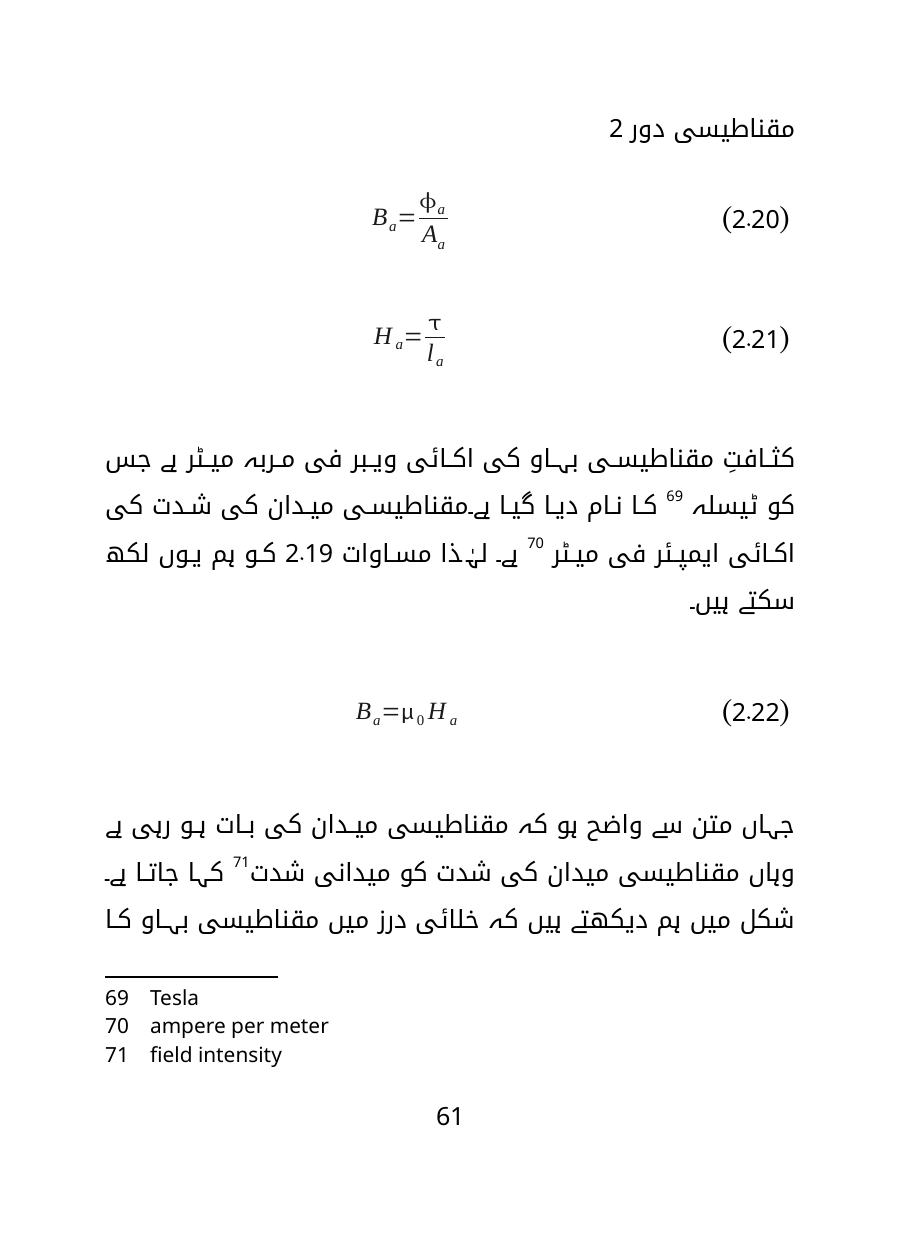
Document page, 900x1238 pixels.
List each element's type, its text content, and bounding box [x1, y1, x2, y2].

text کثافتِ مقناطیسی بہاو کی اکائی ویبر فی مربہ میٹر ہے جس کو ٹیسلہ کا نام دیا گیا ہے۔مقناطیسی میدان کی شدت کی اکائی ایمپئر فی میٹر ہے۔ لہٰذا مساوات 2.19 کو ہم یوں لکھ سکتے ہیں۔ [105, 435, 795, 625]
table_header (2.20) [705, 182, 795, 271]
text field intensity [105, 1040, 795, 1068]
text Tesla [105, 983, 795, 1012]
table_header (2.21) [705, 305, 795, 389]
text جہاں متن سے واضح ہو کہ مقناطیسی میدان کی بات ہو رہی ہے وہاں مقناطیسی میدان کی شدت کو میدانی شدت کہا جاتا ہے۔ شکل میں ہم دیکھتے ہیں کہ خلائی درز میں مقناطیسی بہاو کا بہاو، اکائی سمتیہکی الٹ سمت میں ہے لہٰذا ہم کثافتِ مقناطیسی بہاو کو ایک سمتیہ لکھ سکتے ہیں۔ اسی طرح خلائی درز میں مقناطیسی دباؤ اکائی سمتیہکی الٹ سمت میں دباؤ ڈال رہا ہے لہٰذا ہم مقناطیسی دباؤ کی شدت کو لکھ سکتے ہیں۔ لہٰذا اس مساوات کو یوں لکھا جا سکتا ہے۔ [105, 802, 795, 944]
table_header [105, 684, 699, 755]
table_header [105, 182, 705, 271]
text ampere per meter [105, 1012, 795, 1040]
table_header [105, 305, 705, 389]
table_header (2.22) [699, 684, 795, 755]
